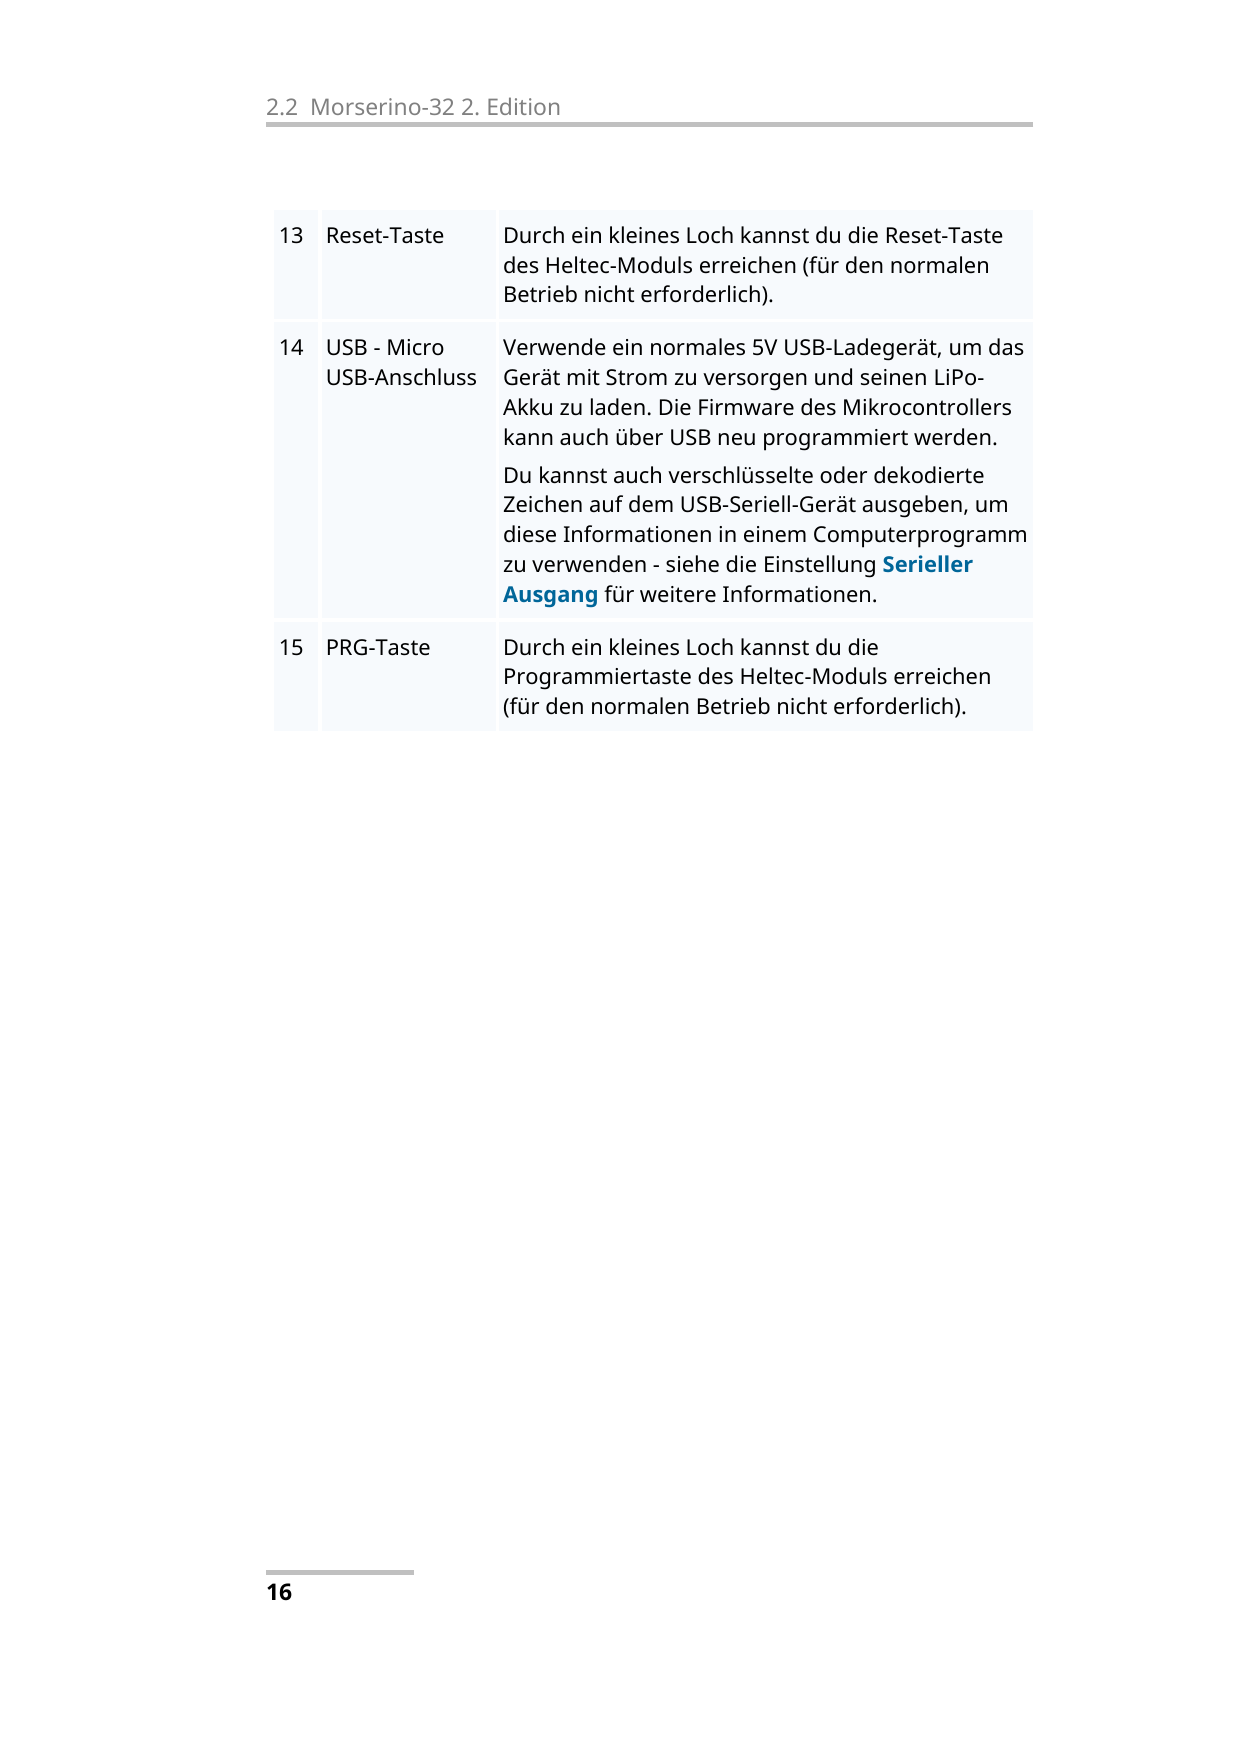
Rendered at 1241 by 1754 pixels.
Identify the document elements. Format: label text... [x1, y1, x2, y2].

table_cell Durch ein kleines Loch kannst du die Programmiertaste des Heltec-Moduls erreichen (für den normalen Betrieb nicht erforderlich). [499, 622, 1033, 731]
table_cell Durch ein kleines Loch kannst du die Reset-Taste des Heltec-Moduls erreichen (für den normalen Betrieb nicht erforderlich). [499, 210, 1033, 319]
table_cell 13 [274, 210, 318, 319]
table_cell PRG-Taste [322, 622, 496, 731]
table_cell Verwende ein normales 5V USB-Ladegerät, um das Gerät mit Strom zu versorgen und seinen LiPo-Akku zu laden. Die Firmware des Mikrocontrollers kann auch über USB neu programmiert werden. Du kannst auch verschlüsselte oder dekodierte Zeichen auf dem USB-Seriell-Gerät ausgeben, um diese Informationen in einem Computerprogramm zu verwenden - siehe die Einstellung Serieller Ausgang für weitere Informationen. [499, 322, 1033, 618]
table_cell 14 [274, 322, 318, 618]
table_cell 15 [274, 622, 318, 731]
table_cell USB - Micro USB-Anschluss [322, 322, 496, 618]
table_cell Reset-Taste [322, 210, 496, 319]
